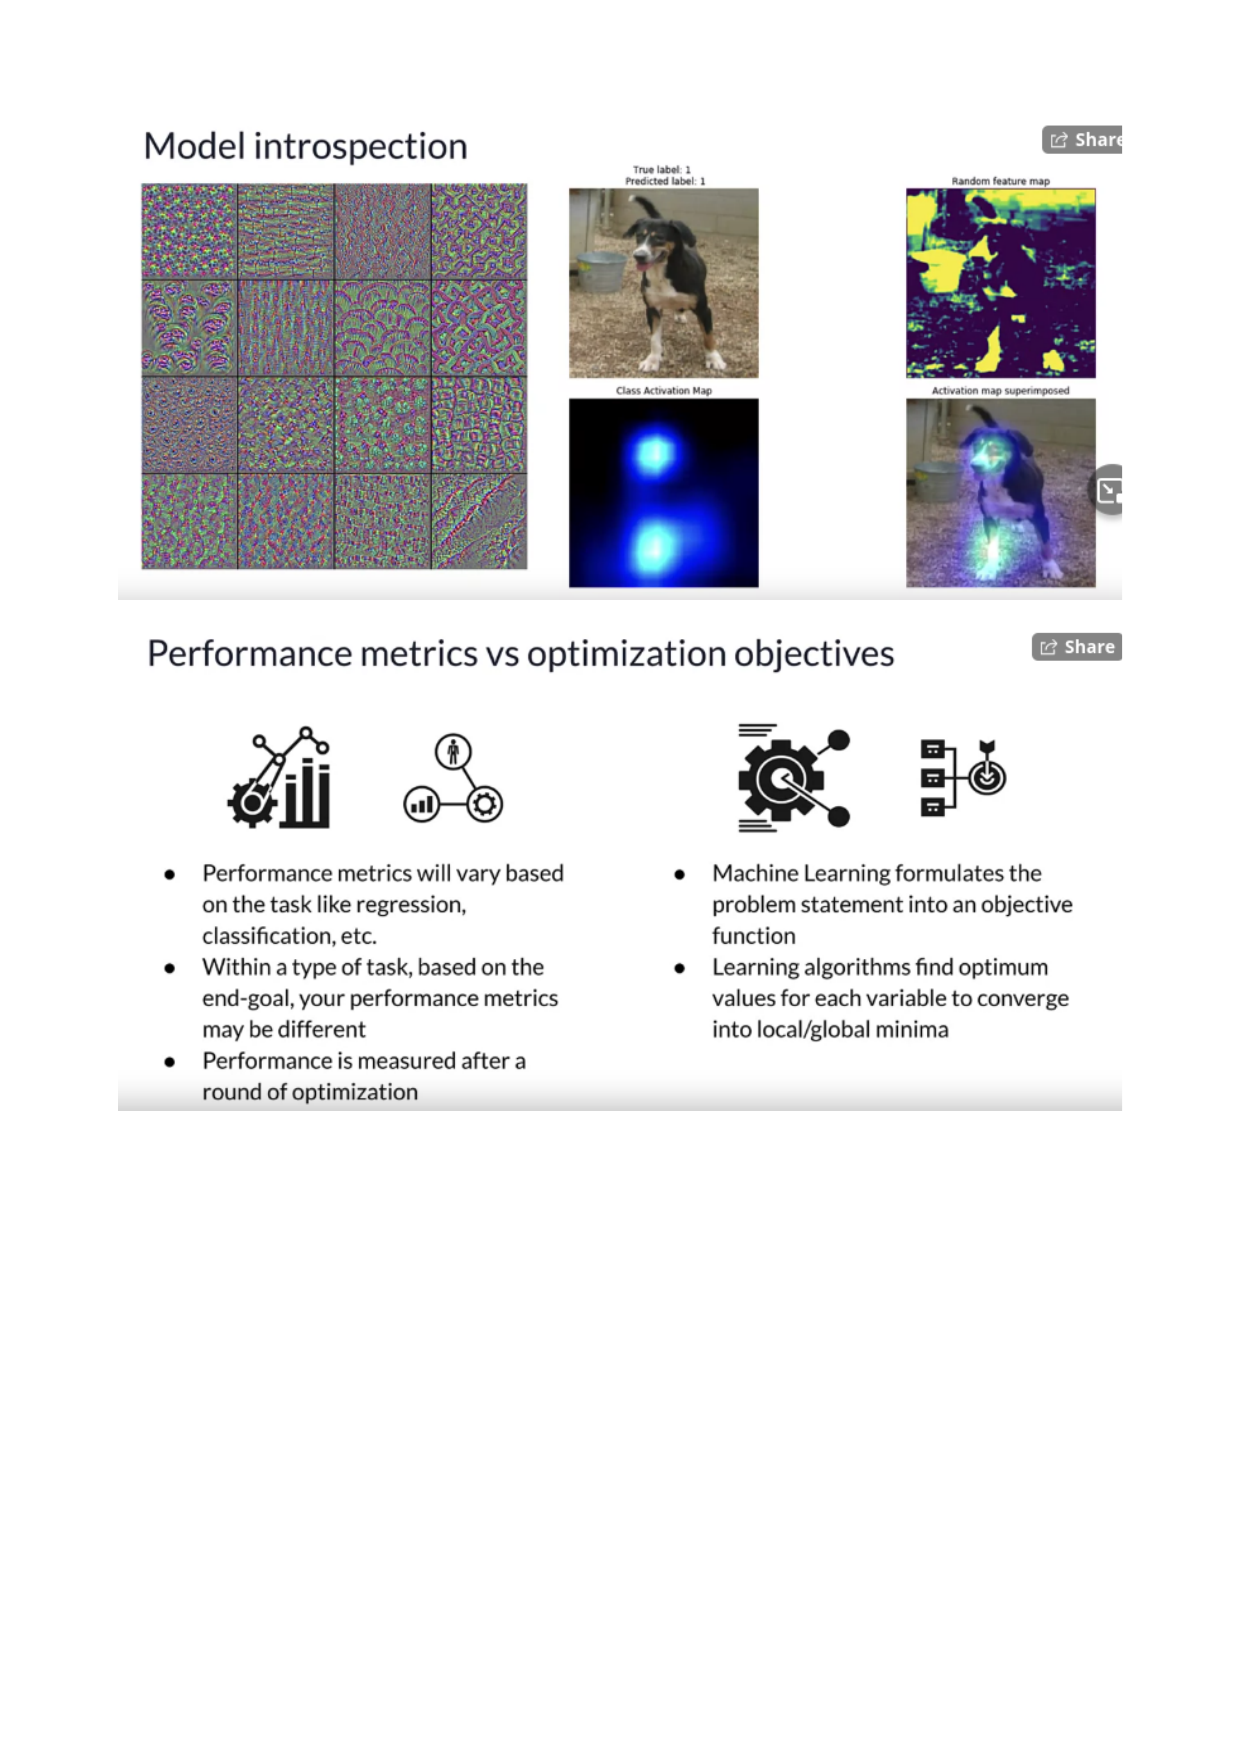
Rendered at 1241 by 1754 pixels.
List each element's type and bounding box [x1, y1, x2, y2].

picture [118, 118, 1123, 600]
picture [118, 628, 1123, 1111]
